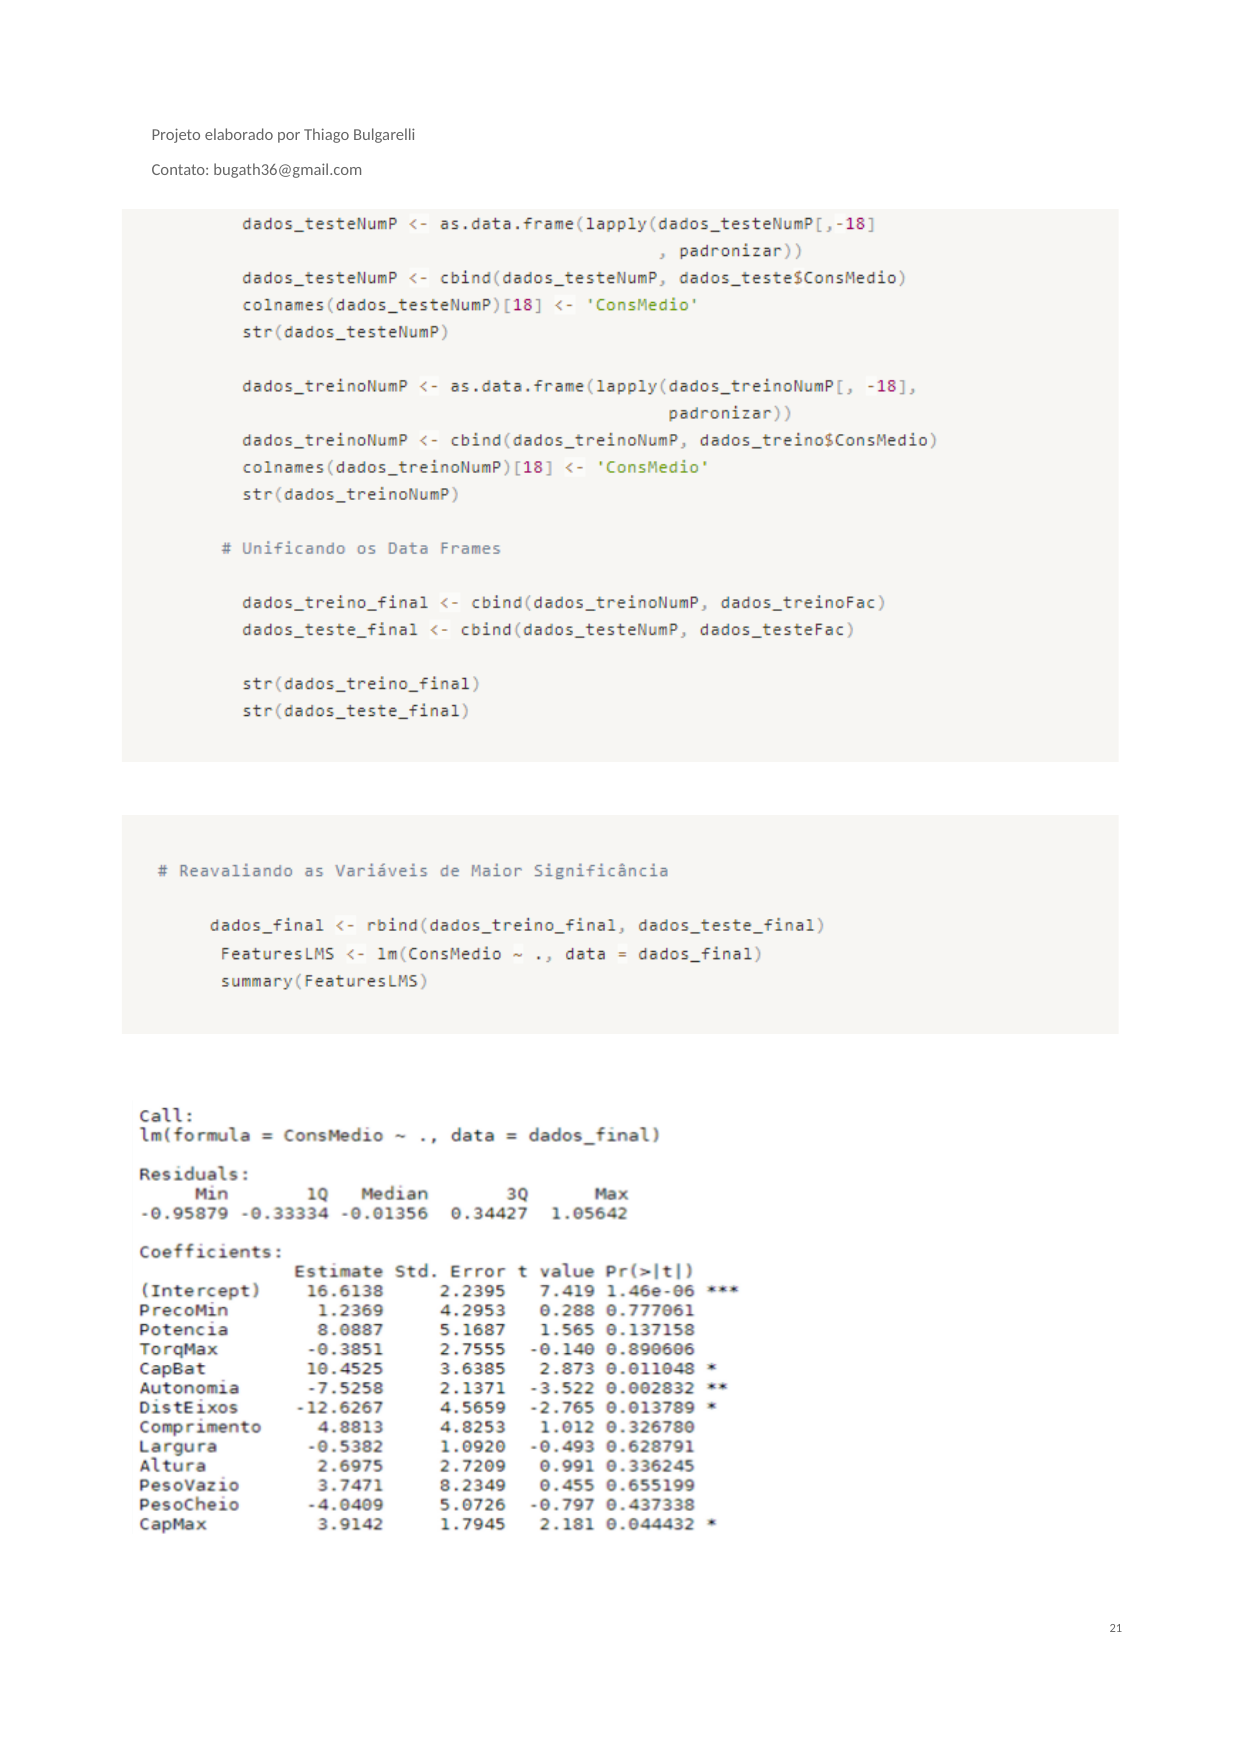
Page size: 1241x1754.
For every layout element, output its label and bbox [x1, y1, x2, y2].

picture [132, 1097, 1105, 1534]
picture [121, 815, 1119, 1034]
picture [121, 209, 1119, 762]
